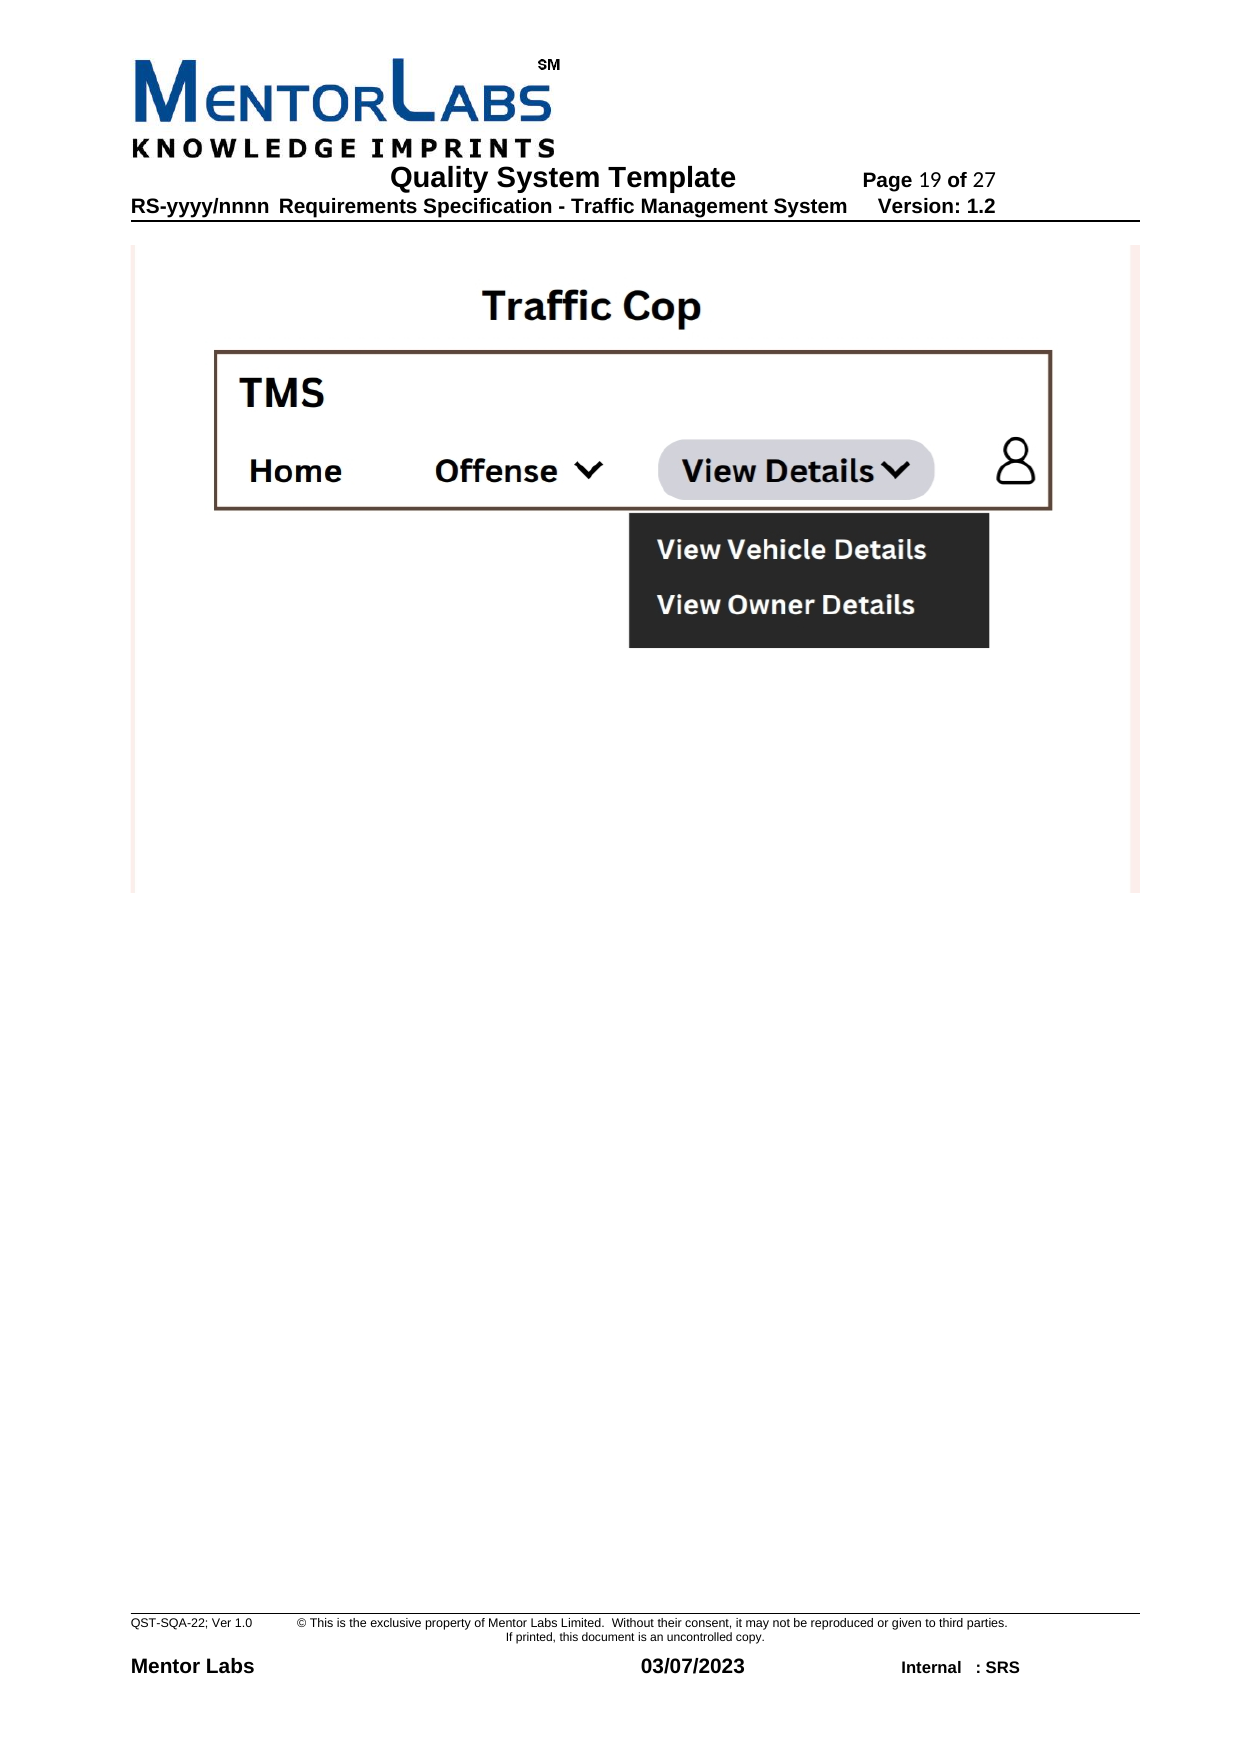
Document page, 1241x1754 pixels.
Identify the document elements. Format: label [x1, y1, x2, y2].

picture [130, 58, 563, 161]
picture [130, 245, 1140, 893]
